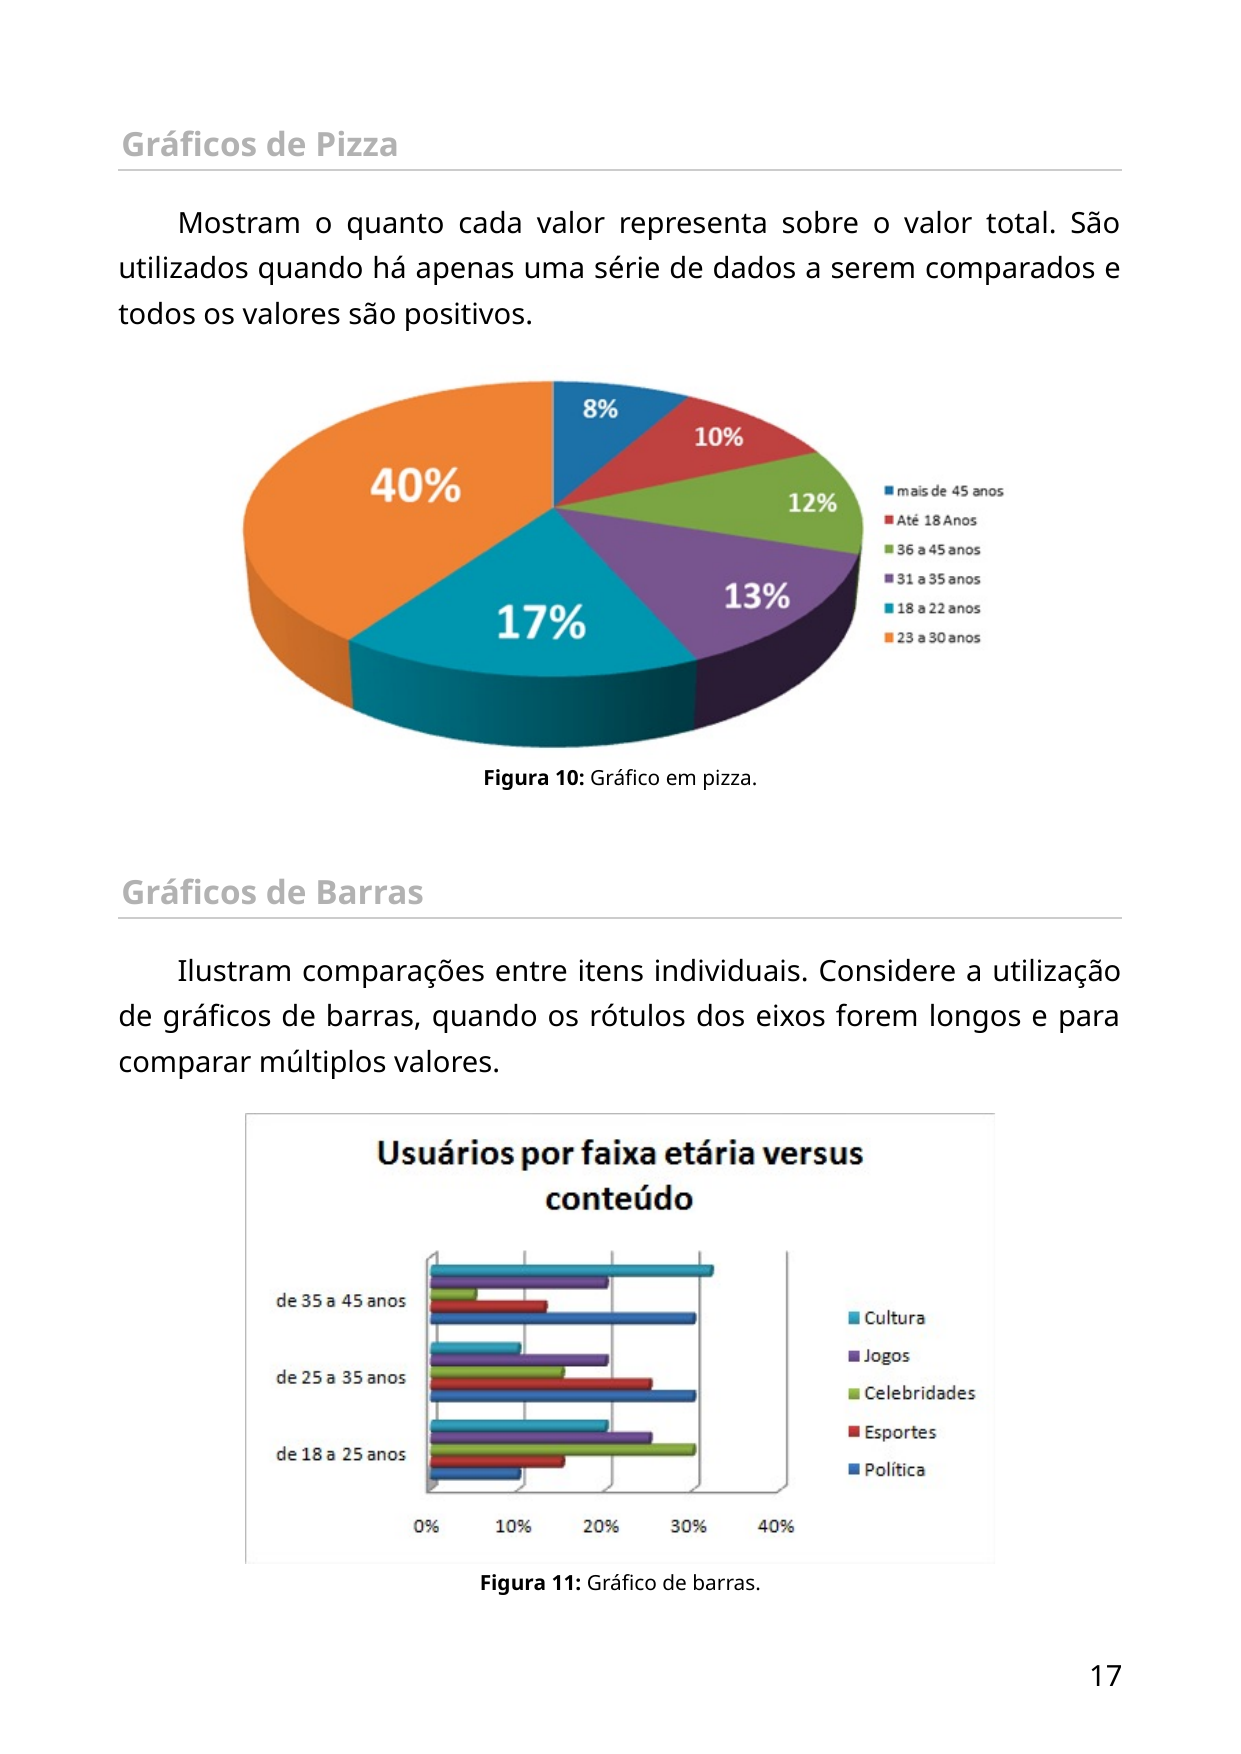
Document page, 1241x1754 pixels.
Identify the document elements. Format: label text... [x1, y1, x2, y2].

picture [231, 365, 1009, 759]
picture [245, 1113, 995, 1564]
text Mostram o quanto cada valor representa sobre o valor total. São utilizados quando há apenas uma série de dados a serem comparados e todos os valores são positivos. [118, 202, 1122, 333]
text Figura 10: Gráfico em pizza. [232, 759, 1009, 791]
text Figura 11: Gráfico de barras. [245, 1564, 995, 1597]
text Ilustram comparações entre itens individuais. Considere a utilização de gráficos de barras, quando os rótulos dos eixos forem longos e para comparar múltiplos valores. [118, 950, 1122, 1081]
subtitle Gráficos de Barras [118, 866, 1122, 917]
subtitle Gráficos de Pizza [118, 118, 1122, 169]
